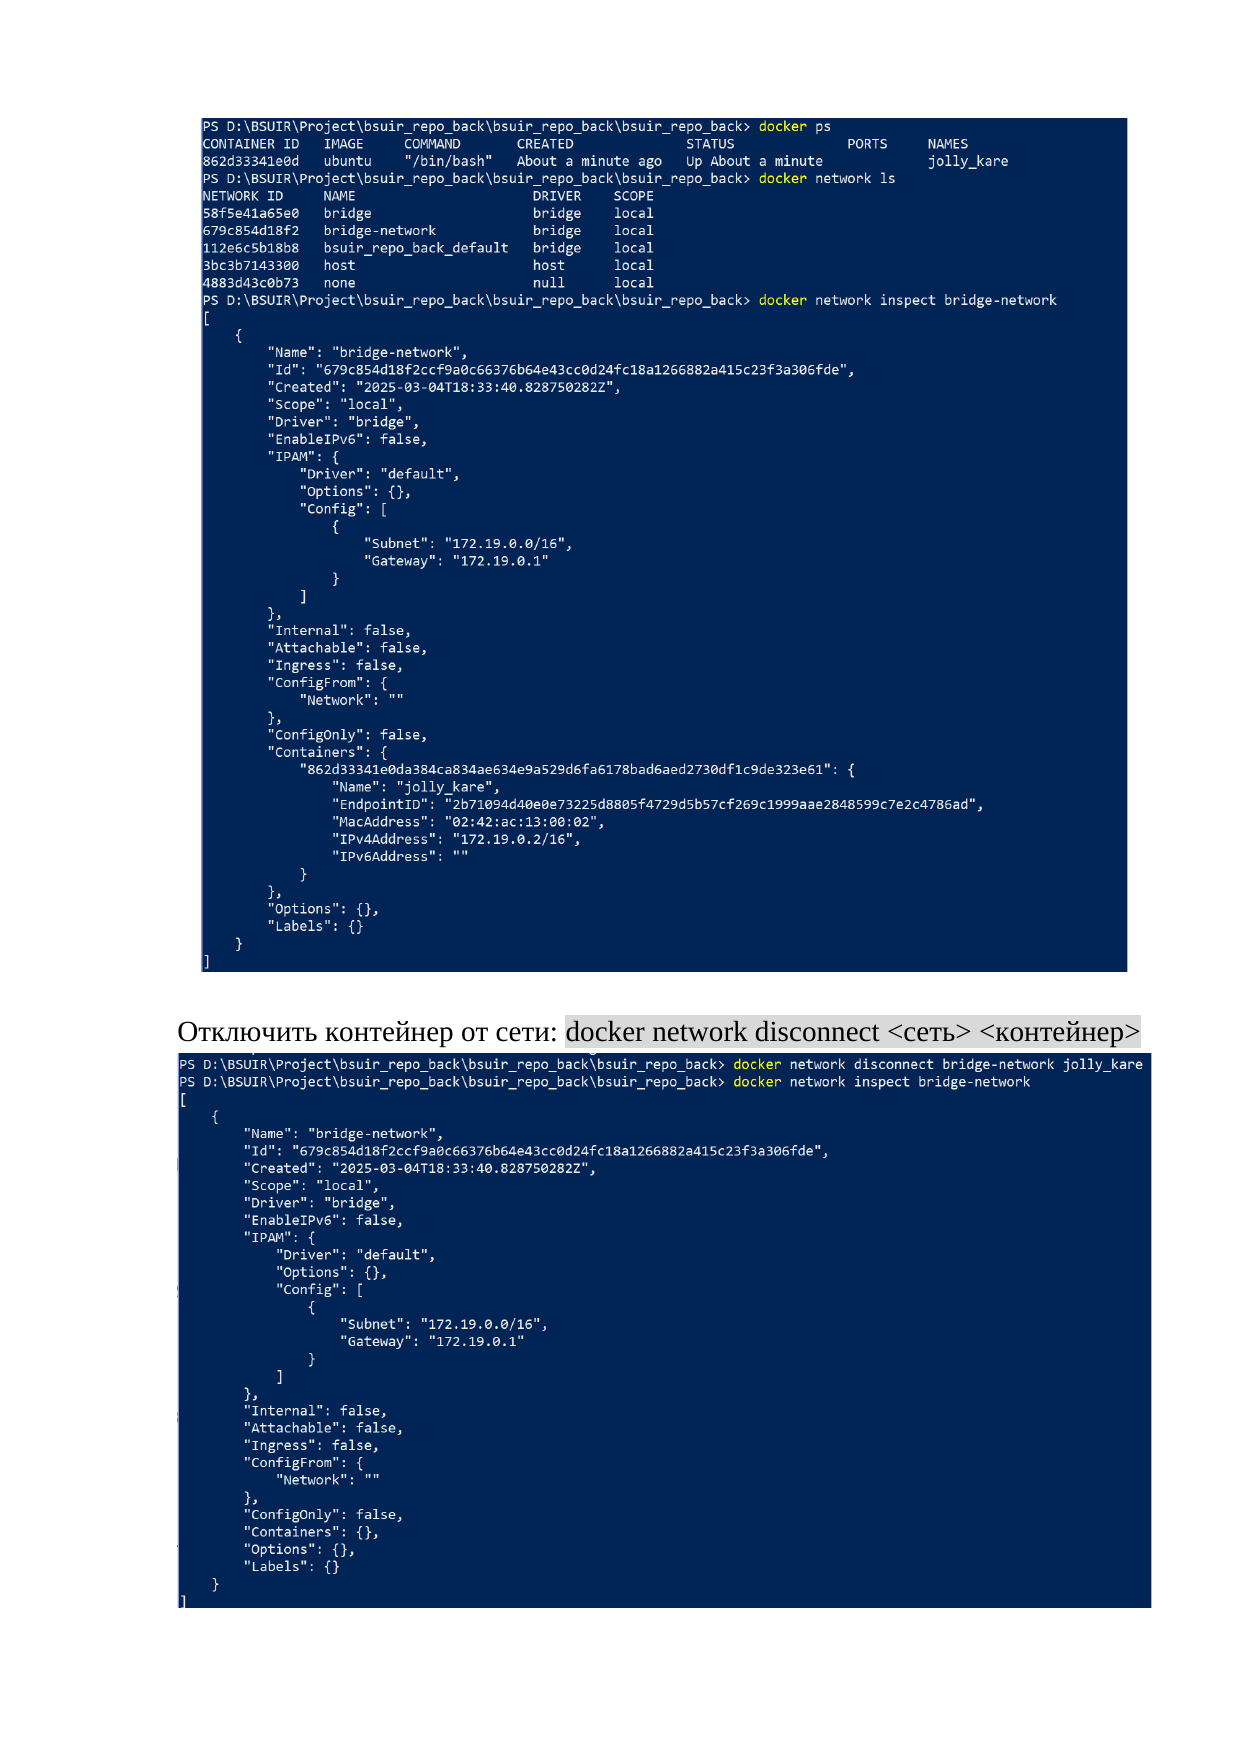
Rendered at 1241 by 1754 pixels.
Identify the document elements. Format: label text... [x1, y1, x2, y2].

text Отключить контейнер от сети: docker network disconnect <сеть> <контейнер> [177, 1014, 1152, 1048]
picture [177, 1053, 1152, 1608]
picture [201, 118, 1128, 972]
